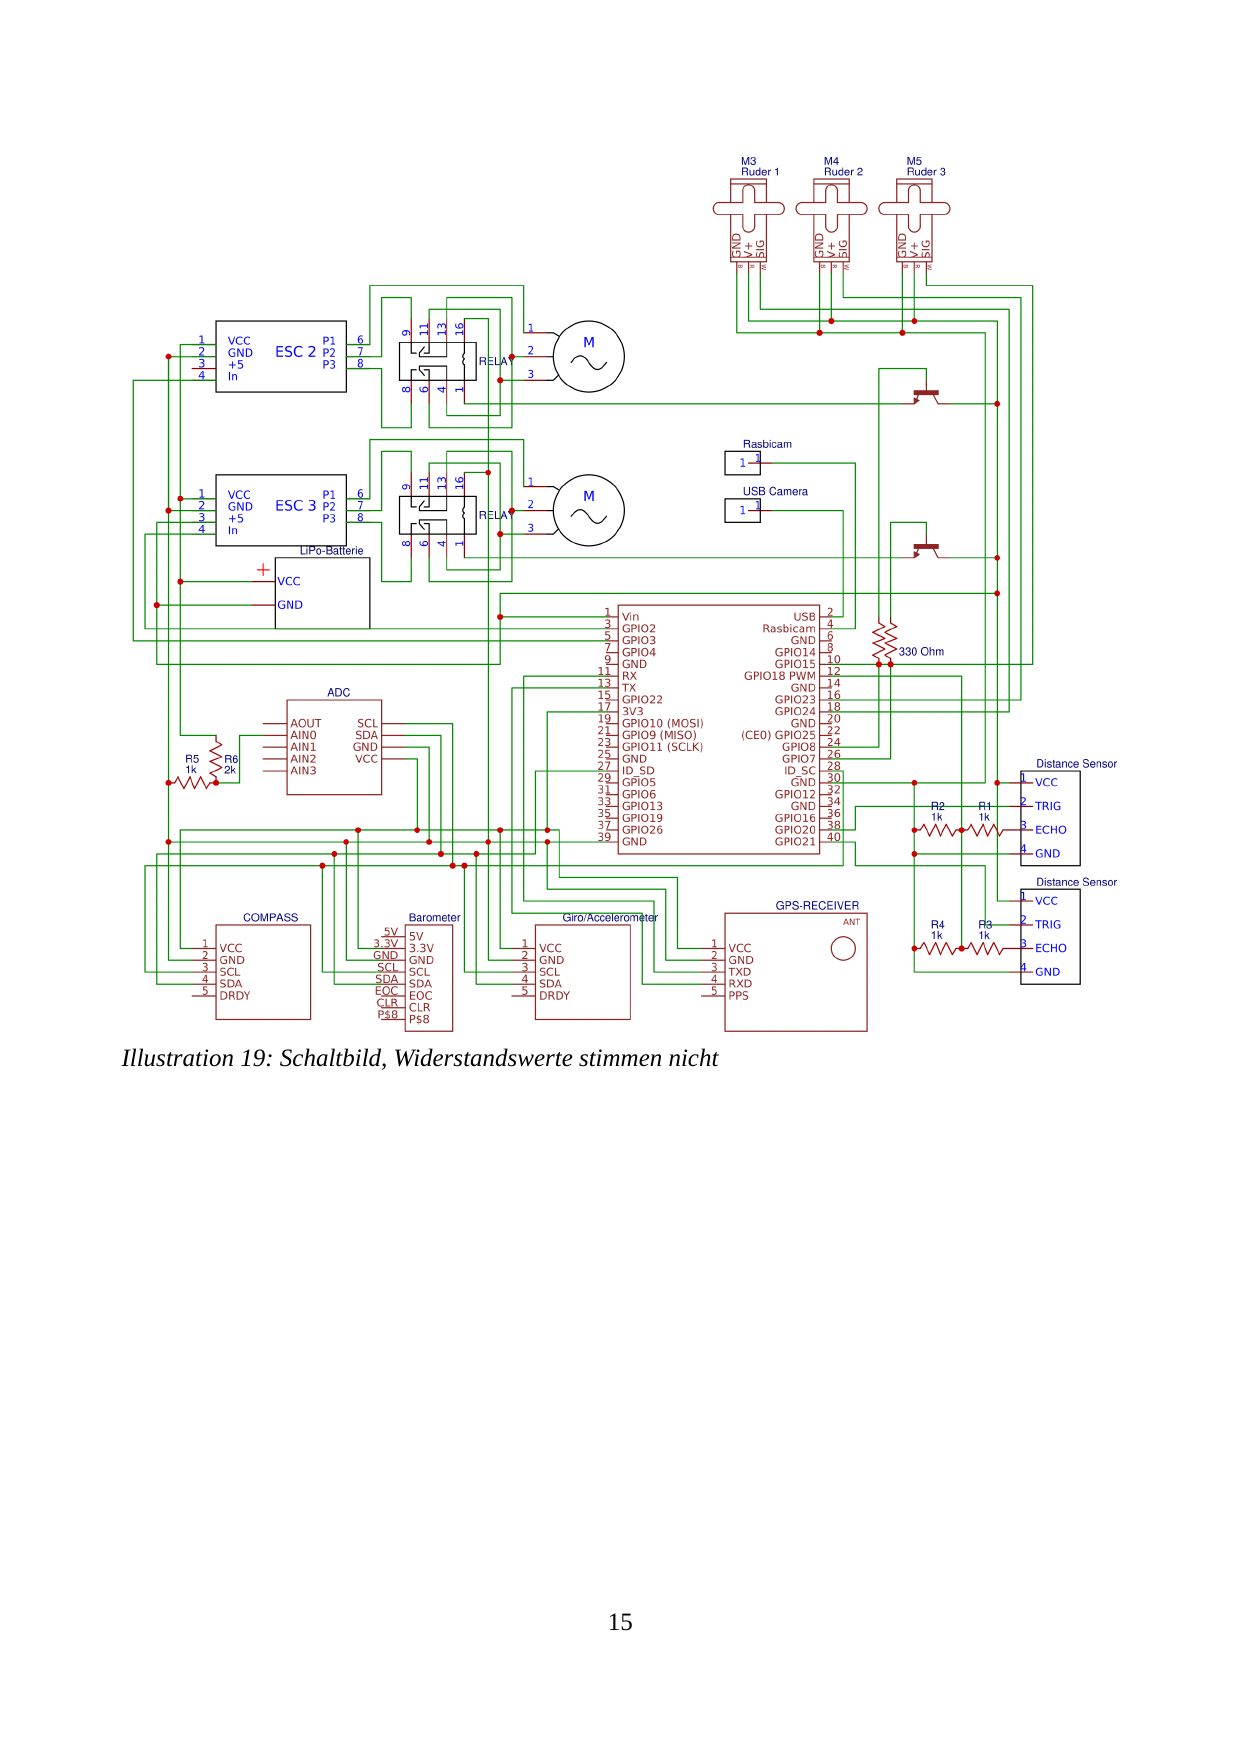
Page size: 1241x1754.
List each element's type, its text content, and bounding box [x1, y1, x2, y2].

picture [121, 143, 1126, 1043]
text Illustration 19: Schaltbild, Widerstandswerte stimmen nicht [121, 1043, 1125, 1071]
